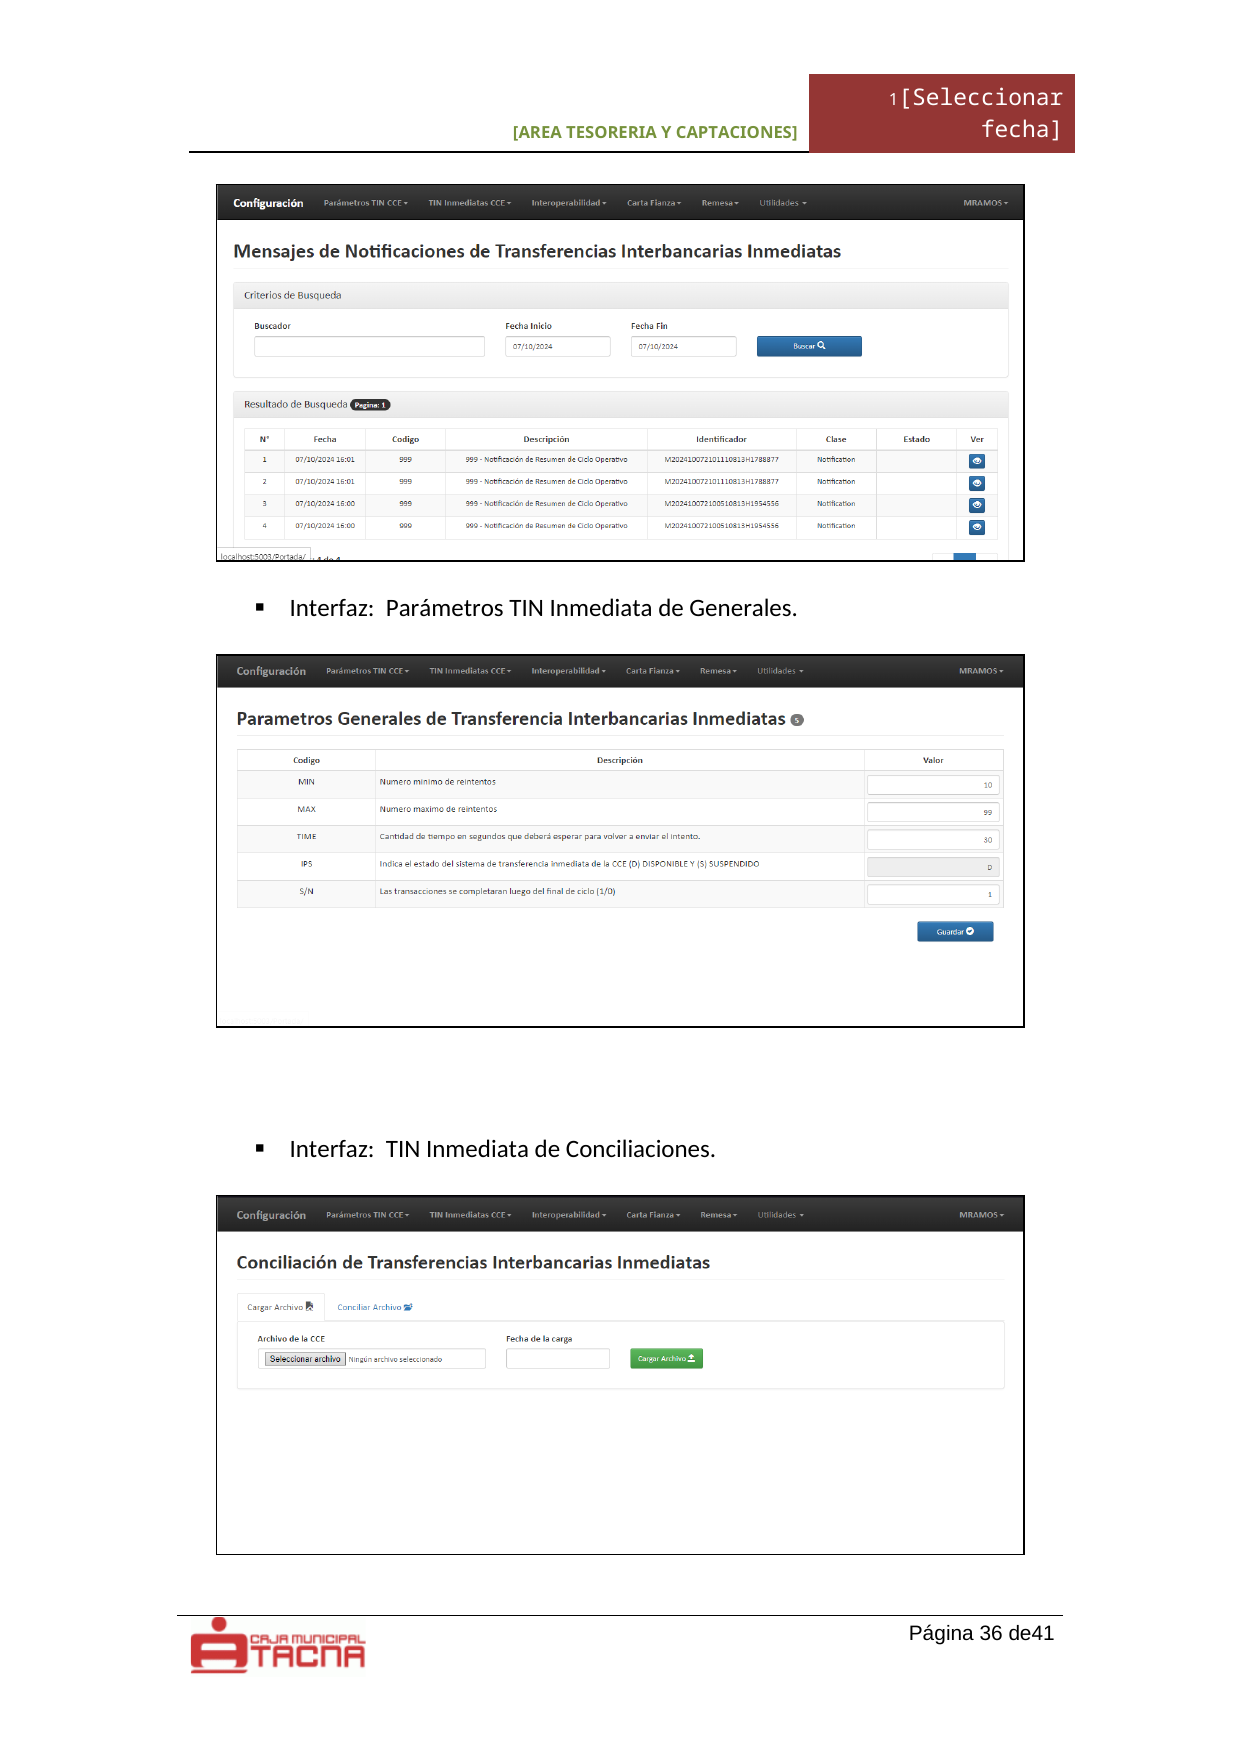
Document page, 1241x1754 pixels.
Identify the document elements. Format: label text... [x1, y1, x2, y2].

list Interfaz: TIN Inmediata de Conciliaciones. [254, 1133, 1063, 1163]
list Interfaz: Parámetros TIN Inmediata de Generales. [254, 184, 1063, 623]
